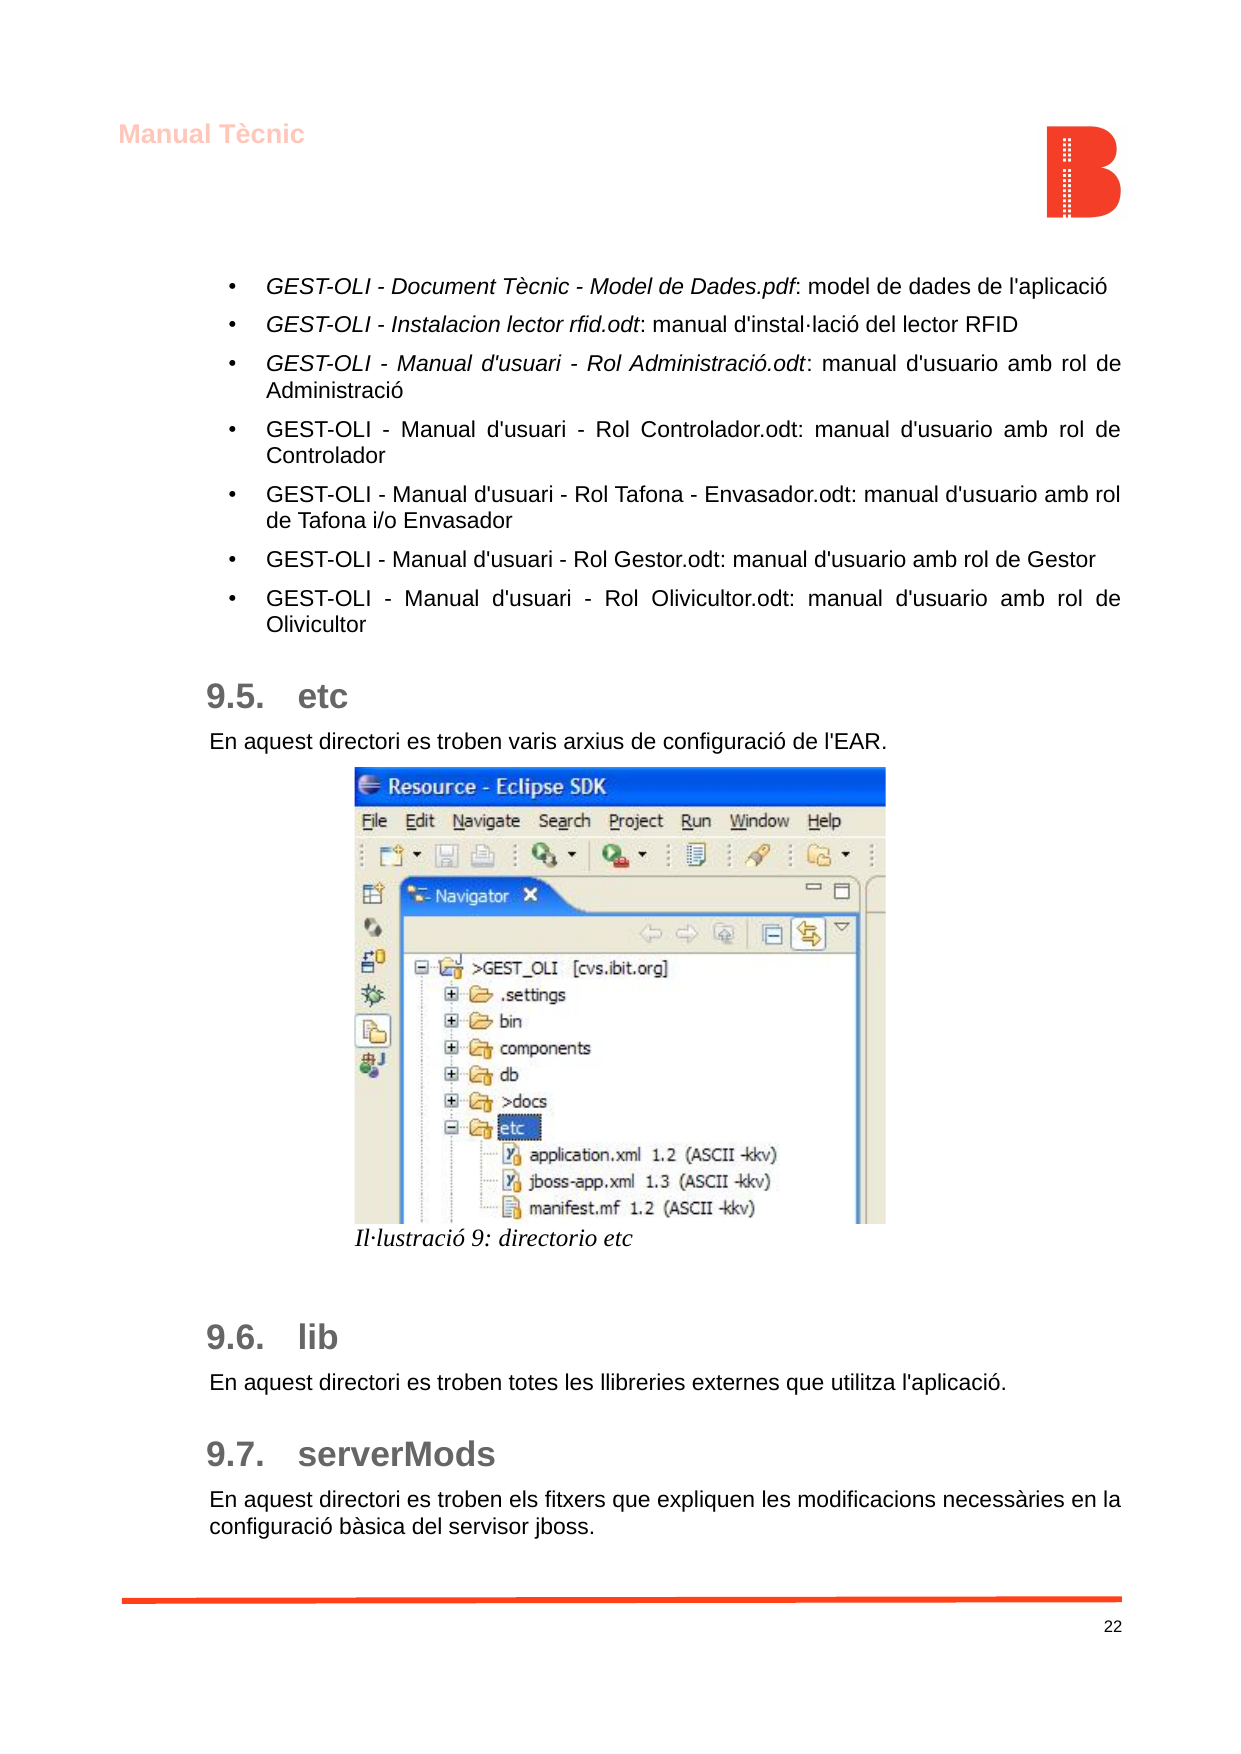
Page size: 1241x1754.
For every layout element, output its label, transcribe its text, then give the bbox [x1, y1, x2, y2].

picture [354, 767, 886, 1224]
list GEST-OLI - Manual d'usuari - Rol Administració.odt: manual d'usuario amb rol de Administració [228, 350, 1122, 403]
picture [1036, 124, 1130, 221]
list GEST-OLI - Manual d'usuari - Rol Tafona - Envasador.odt: manual d'usuario amb rol de Tafona i/o Envasador [228, 481, 1122, 533]
subtitle serverMods [206, 1433, 1122, 1474]
text En aquest directori es troben els fitxers que expliquen les modificacions necessàries en la configuració bàsica del servisor jboss. [209, 1486, 1122, 1539]
text En aquest directori es troben varis arxius de configuració de l'EAR. [209, 728, 1122, 754]
list GEST-OLI - Instalacion lector rfid.odt: manual d'instal·lació del lector RFID [228, 311, 1122, 338]
list GEST-OLI - Document Tècnic - Model de Dades.pdf: model de dades de l'aplicació [228, 273, 1122, 299]
subtitle etc [206, 675, 1122, 716]
list GEST-OLI - Manual d'usuari - Rol Olivicultor.odt: manual d'usuario amb rol de Olivicultor [228, 585, 1122, 637]
list GEST-OLI - Manual d'usuari - Rol Controlador.odt: manual d'usuario amb rol de Controlador [228, 416, 1122, 468]
list GEST-OLI - Manual d'usuari - Rol Gestor.odt: manual d'usuario amb rol de Gestor [228, 546, 1122, 572]
text En aquest directori es troben totes les llibreries externes que utilitza l'aplicació. [209, 1369, 1122, 1396]
text Il·lustració 5: directorio etc [354, 1224, 886, 1252]
subtitle lib [206, 1316, 1122, 1357]
